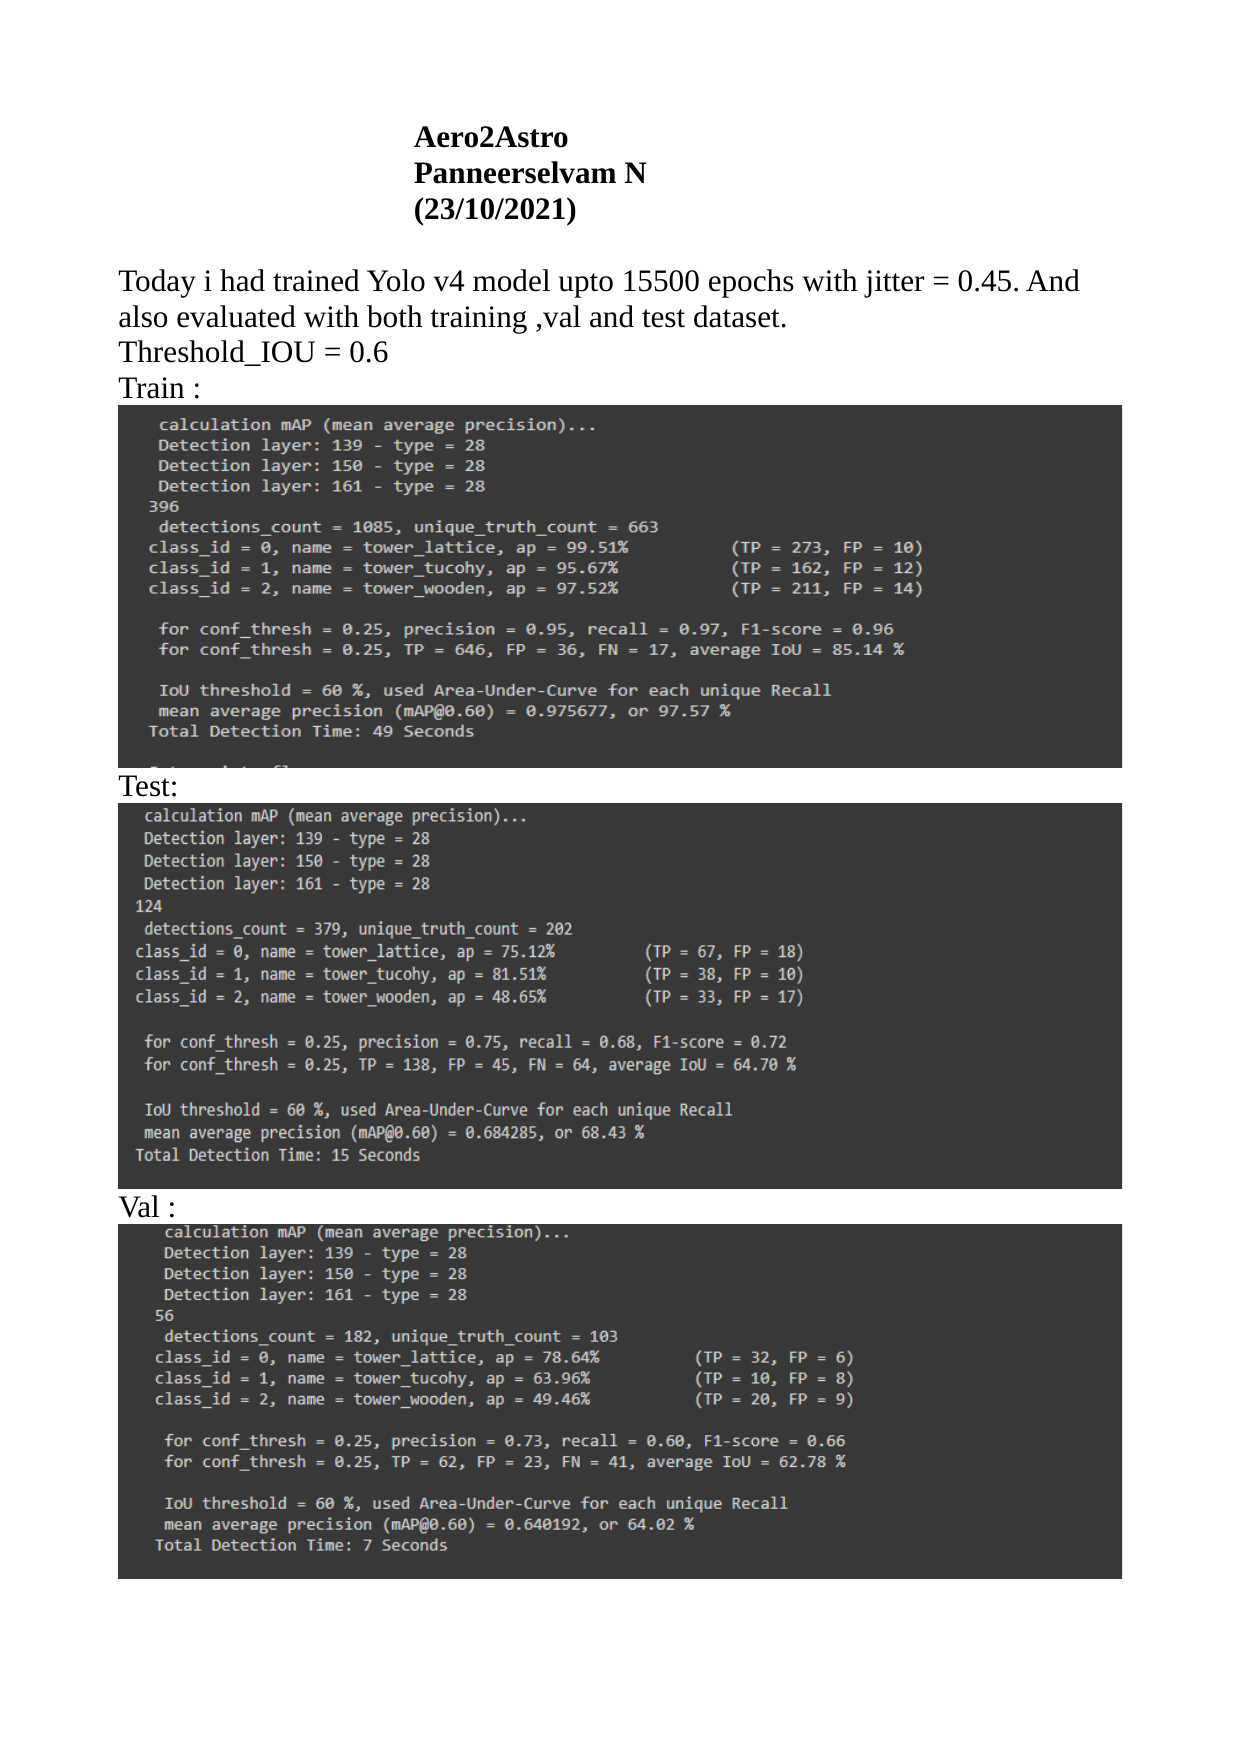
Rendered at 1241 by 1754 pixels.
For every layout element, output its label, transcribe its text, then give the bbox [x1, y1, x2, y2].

text Test: [118, 768, 1122, 803]
picture [118, 405, 1123, 768]
text Val : [118, 1189, 1122, 1224]
picture [118, 803, 1123, 1189]
text Panneerselvam N [118, 154, 1122, 190]
picture [118, 1224, 1123, 1579]
text Today i had trained Yolo v4 model upto 15500 epochs with jitter = 0.45. And also evaluated with both training ,val and test dataset. [118, 262, 1122, 334]
text Train : [118, 370, 1122, 405]
text (23/10/2021) [118, 190, 1122, 226]
text Aero2Astro [118, 118, 1122, 154]
text Threshold_IOU = 0.6 [118, 334, 1122, 370]
